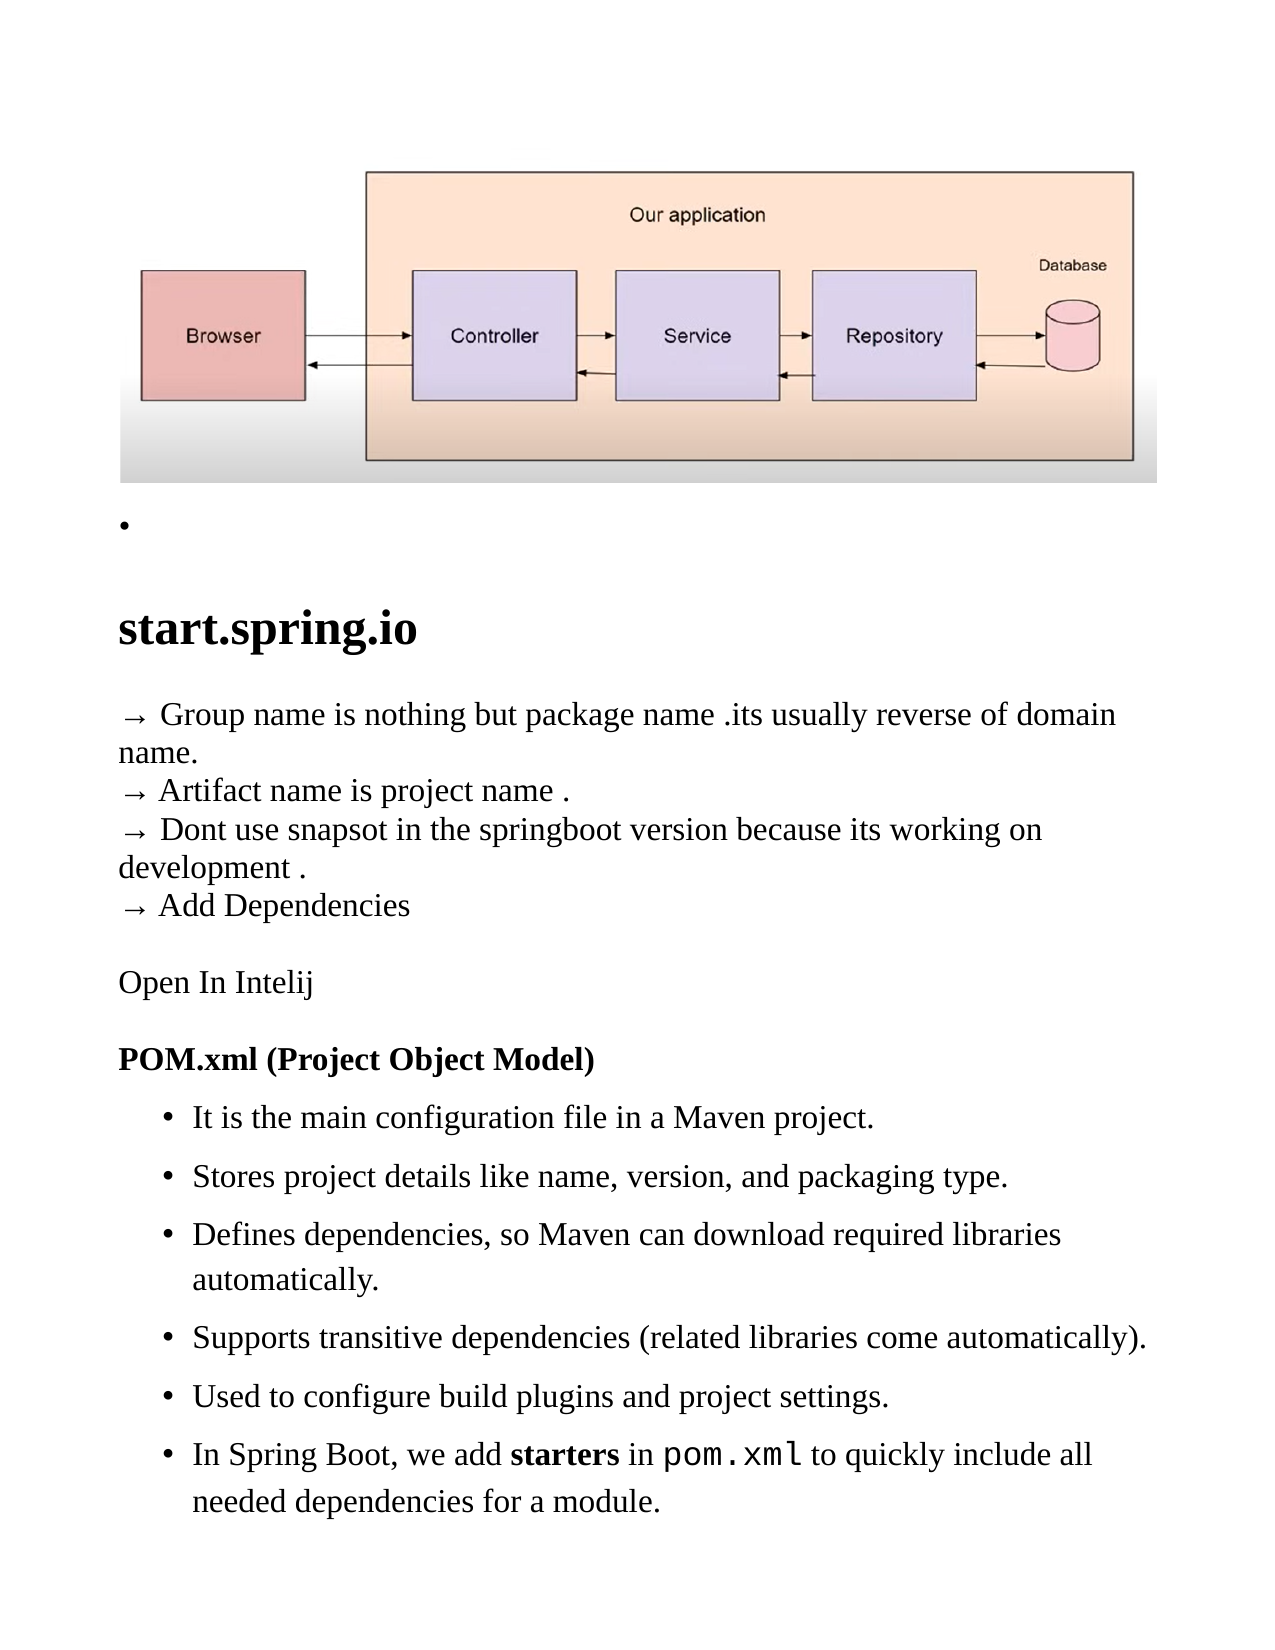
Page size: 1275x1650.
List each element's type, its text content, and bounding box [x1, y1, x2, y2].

text start.spring.io [118, 598, 1157, 655]
text → Group name is nothing but package name .its usually reverse of domain name. [118, 694, 1157, 770]
list Defines dependencies, so Maven can download required libraries automatically. [162, 1215, 1157, 1297]
text POM.xml (Project Object Model) [118, 1039, 1157, 1077]
text → Dont use snapsot in the springboot version because its working on development . [118, 809, 1157, 885]
picture [118, 118, 1157, 483]
list It is the main configuration file in a Maven project. [162, 1097, 1157, 1136]
text → Artifact name is project name . [118, 770, 1157, 809]
text Open In Intelij [118, 962, 1157, 1000]
list Used to configure build plugins and project settings. [162, 1376, 1157, 1414]
text → Add Dependencies [118, 885, 1157, 924]
list In Spring Boot, we add starters in pom.xml to quickly include all needed dependencies for a module. [162, 1435, 1157, 1520]
text . [118, 483, 1157, 540]
list Supports transitive dependencies (related libraries come automatically). [162, 1317, 1157, 1356]
list Stores project details like name, version, and packaging type. [162, 1156, 1157, 1194]
